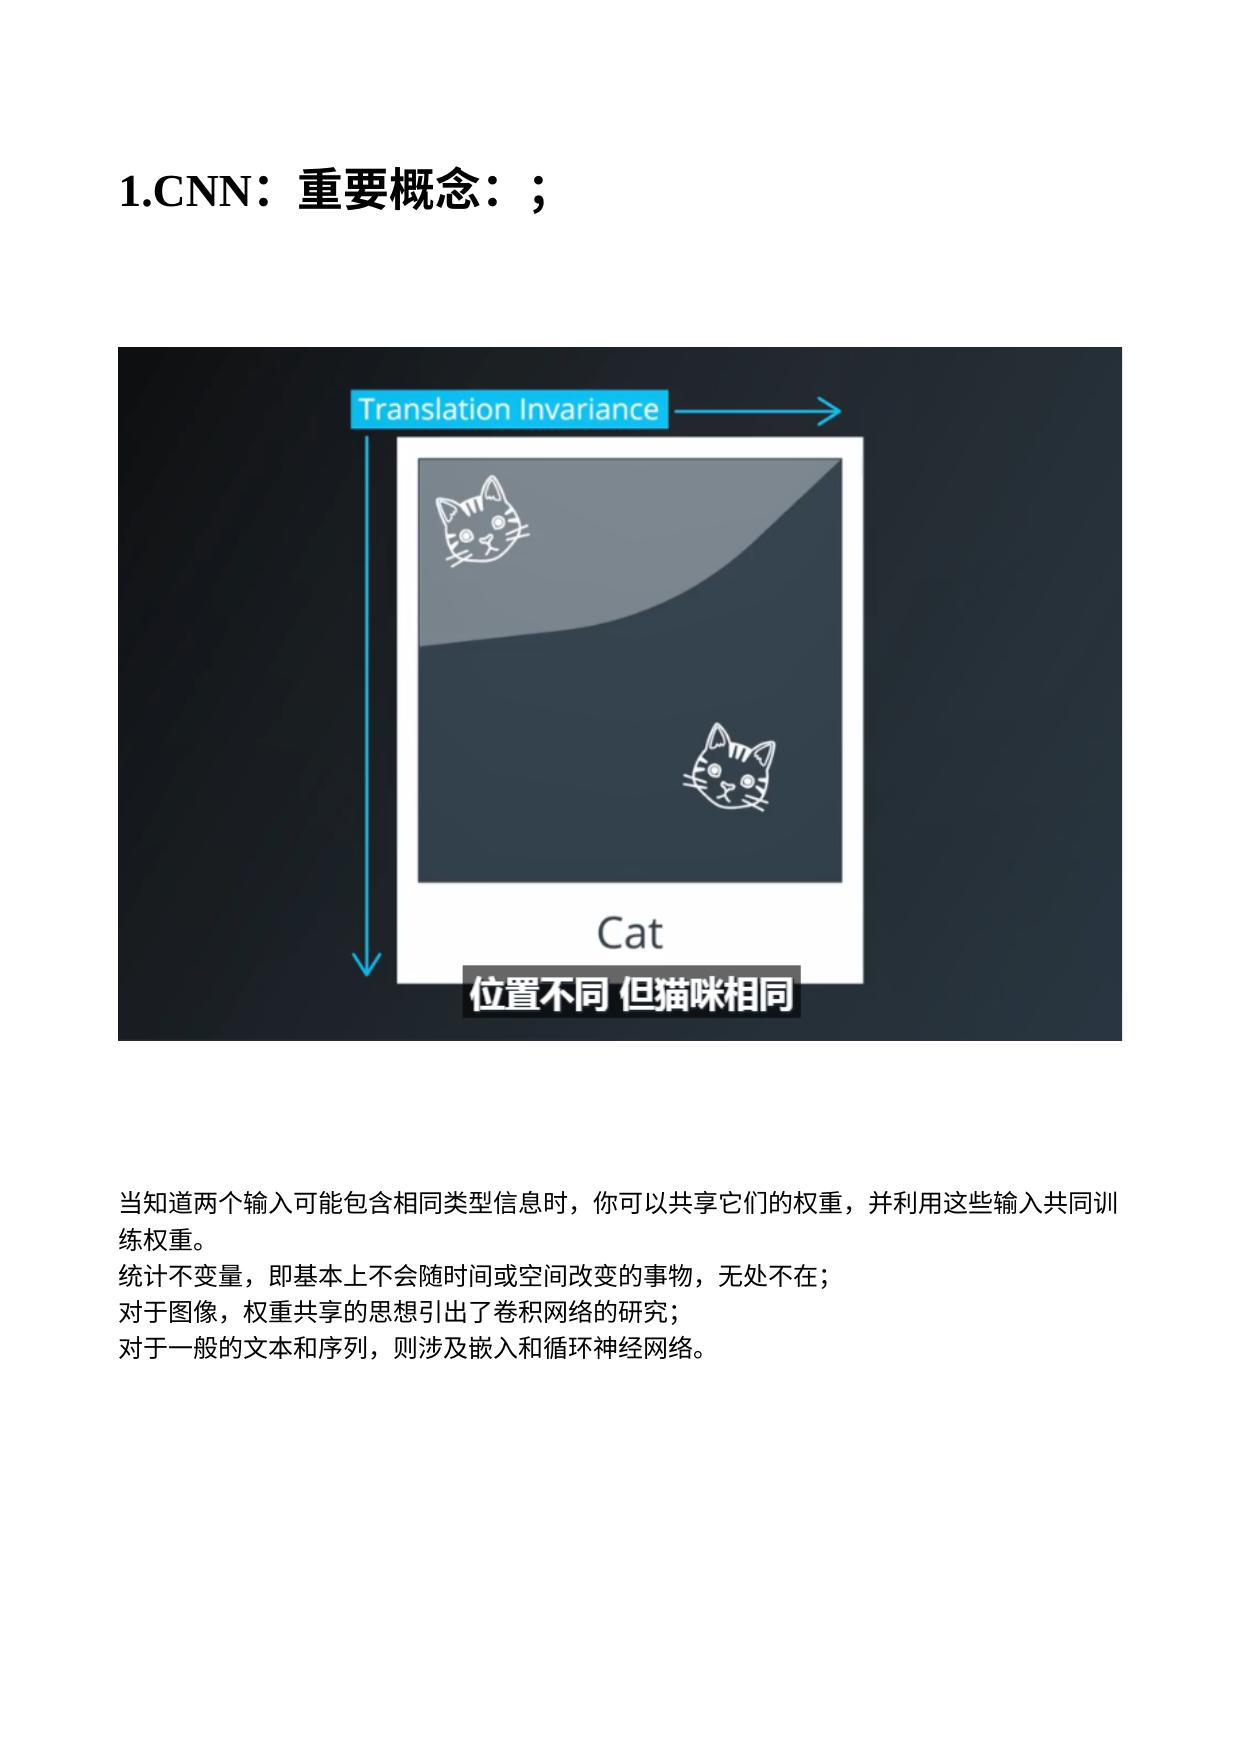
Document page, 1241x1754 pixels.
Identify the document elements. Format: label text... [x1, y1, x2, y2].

text 对于图像，权重共享的思想引出了卷积网络的研究； [118, 1293, 1122, 1329]
text 对于一般的文本和序列，则涉及嵌入和循环神经网络。 [118, 1329, 1122, 1365]
text 统计不变量，即基本上不会随时间或空间改变的事物，无处不在； [118, 1256, 1122, 1293]
subtitle 1.CNN：重要概念：； [118, 153, 1122, 220]
text 当知道两个输入可能包含相同类型信息时，你可以共享它们的权重，并利用这些输入共同训练权重。 [118, 1184, 1122, 1256]
